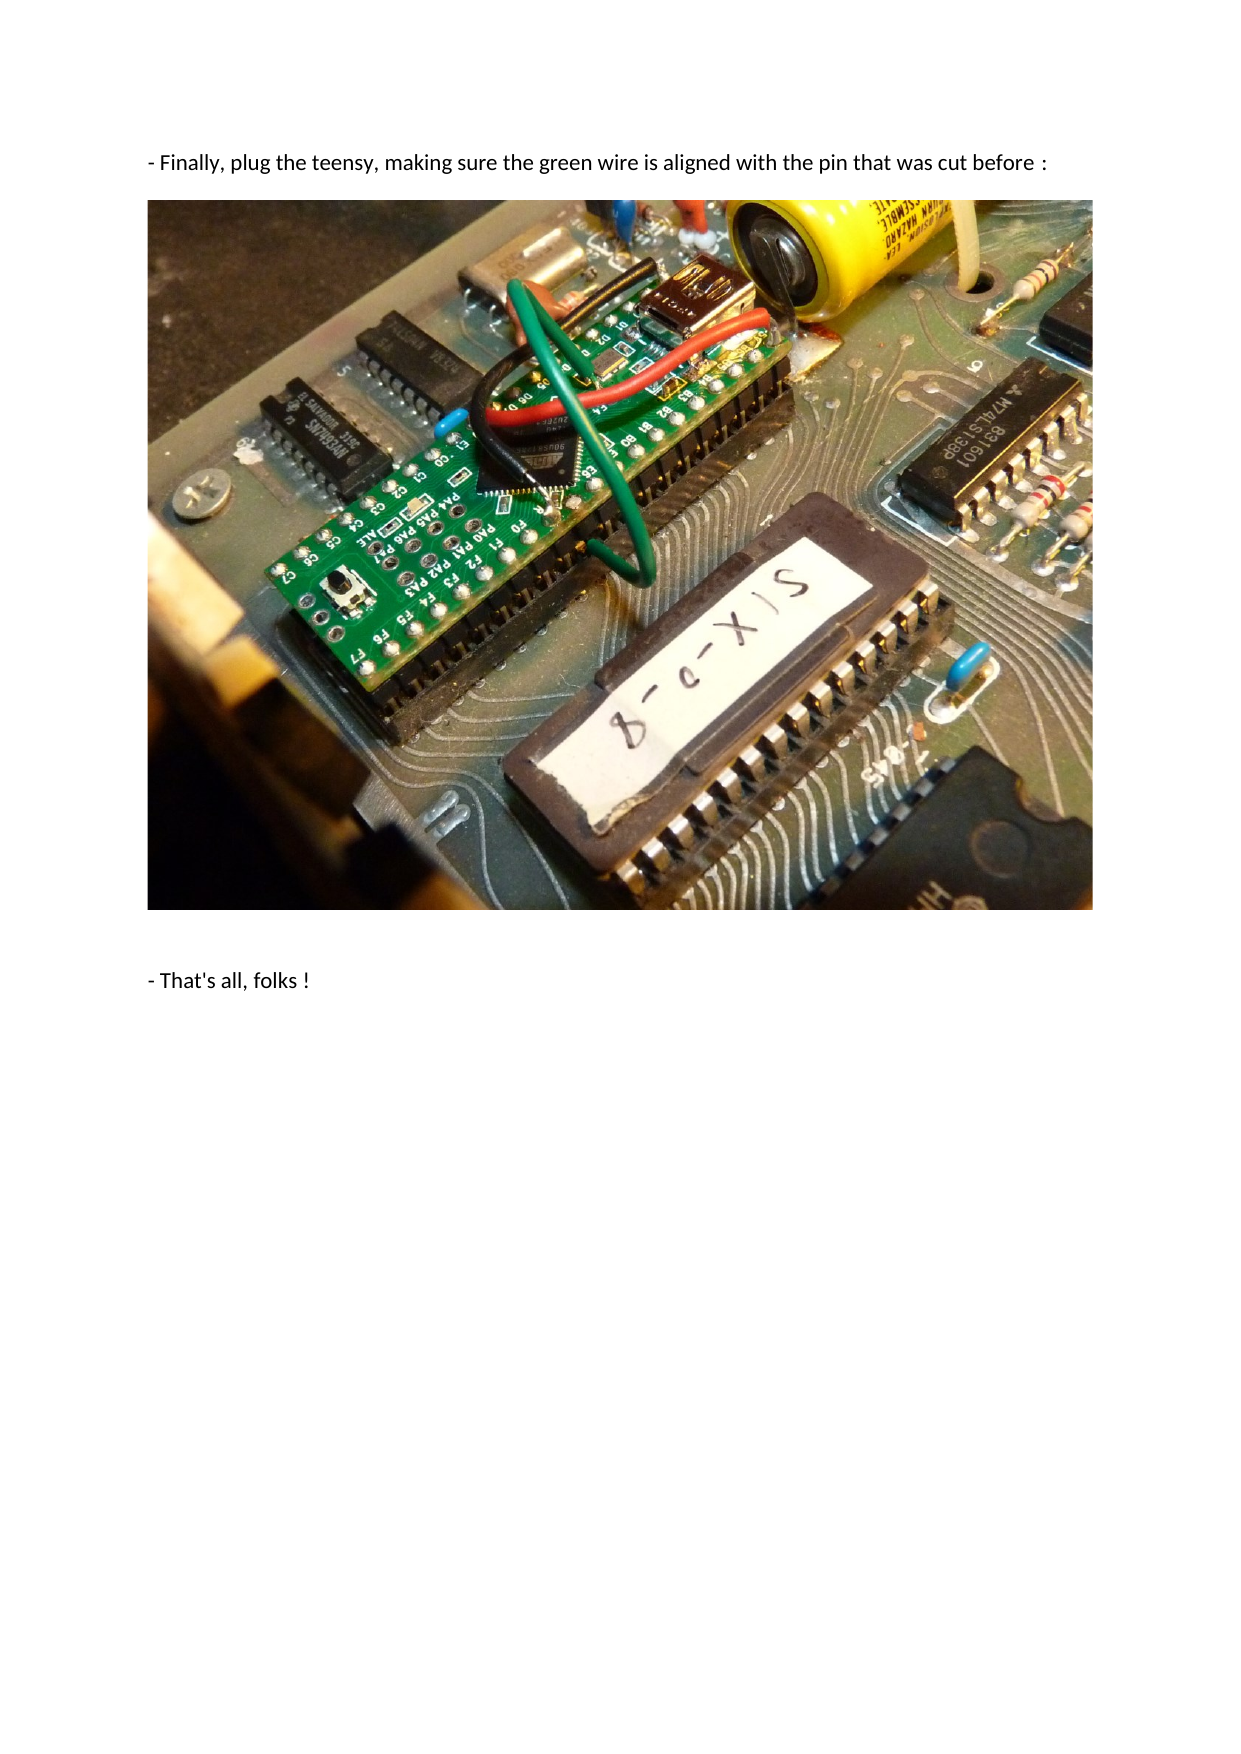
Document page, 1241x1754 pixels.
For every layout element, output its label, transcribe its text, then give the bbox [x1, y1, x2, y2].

text - That's all, folks ! [148, 967, 1093, 994]
picture [147, 200, 1093, 910]
text - Finally, plug the teensy, making sure the green wire is aligned with the pin that was cut before : [148, 148, 1093, 176]
